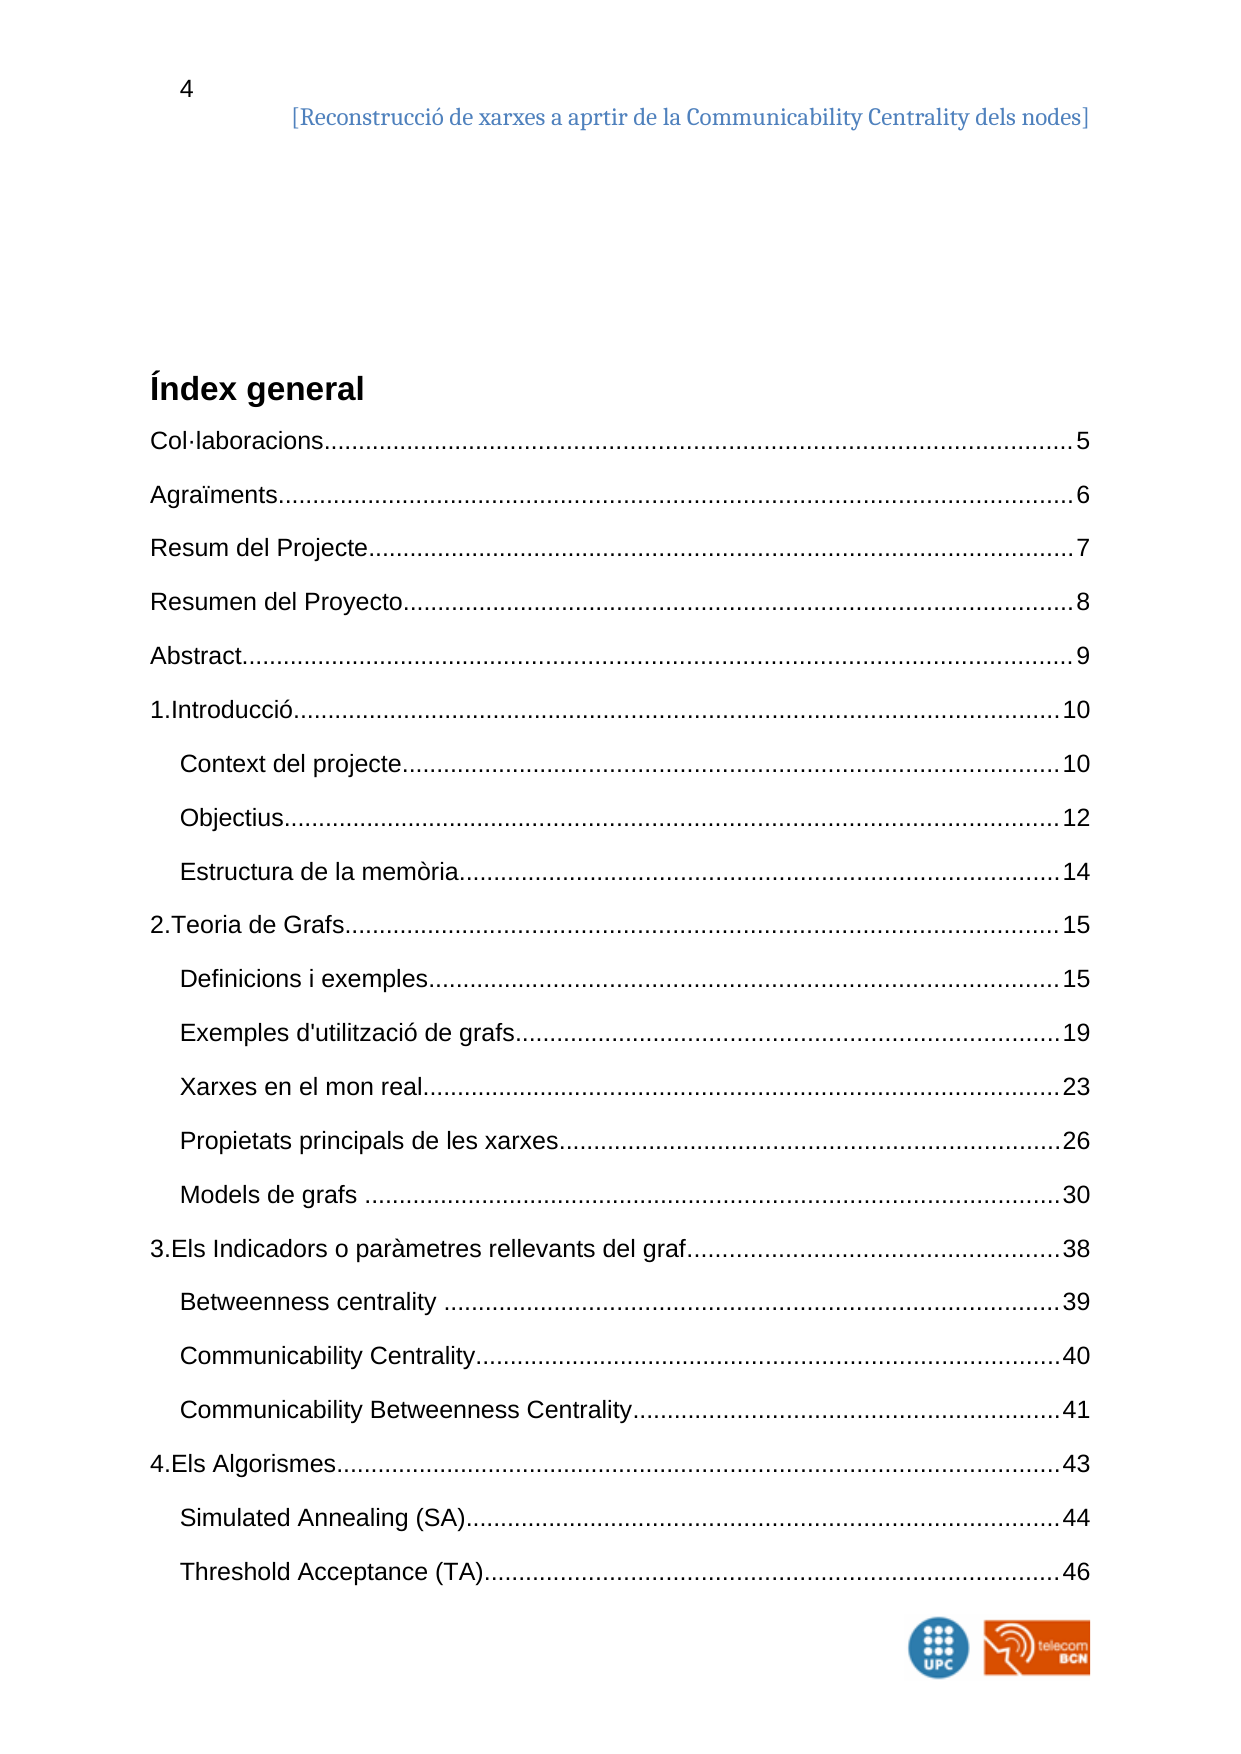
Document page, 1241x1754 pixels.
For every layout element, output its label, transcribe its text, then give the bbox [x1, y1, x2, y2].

text Threshold Acceptance (TA) 46 [179, 1557, 1090, 1585]
text Abstract 9 [150, 641, 1090, 670]
text Xarxes en el mon real 23 [179, 1072, 1090, 1101]
text Models de grafs 30 [179, 1180, 1090, 1208]
text Communicability Betweenness Centrality 41 [179, 1395, 1090, 1424]
text Col·laboracions 5 [150, 426, 1090, 454]
text 1.Introducció 10 [150, 695, 1090, 724]
text 2.Teoria de Grafs 15 [150, 910, 1090, 939]
text Context del projecte 10 [179, 749, 1090, 778]
text Objectius 12 [179, 803, 1090, 831]
text Agraïments 6 [150, 479, 1090, 508]
text Betweenness centrality 39 [179, 1287, 1090, 1316]
text Definicions i exemples 15 [179, 964, 1090, 993]
text Estructura de la memòria 14 [179, 857, 1090, 885]
text Communicability Centrality 40 [179, 1341, 1090, 1370]
text Resum del Projecte 7 [150, 533, 1090, 562]
text Exemples d'utilització de grafs 19 [179, 1018, 1090, 1047]
text Propietats principals de les xarxes 26 [179, 1126, 1090, 1154]
text Simulated Annealing (SA) 44 [179, 1503, 1090, 1532]
text Resumen del Proyecto 8 [150, 587, 1090, 616]
picture [904, 1614, 1091, 1681]
text 3.Els Indicadors o paràmetres rellevants del graf 38 [150, 1233, 1090, 1262]
text 4.Els Algorismes 43 [150, 1449, 1090, 1478]
subtitle Índex general [150, 369, 1090, 407]
